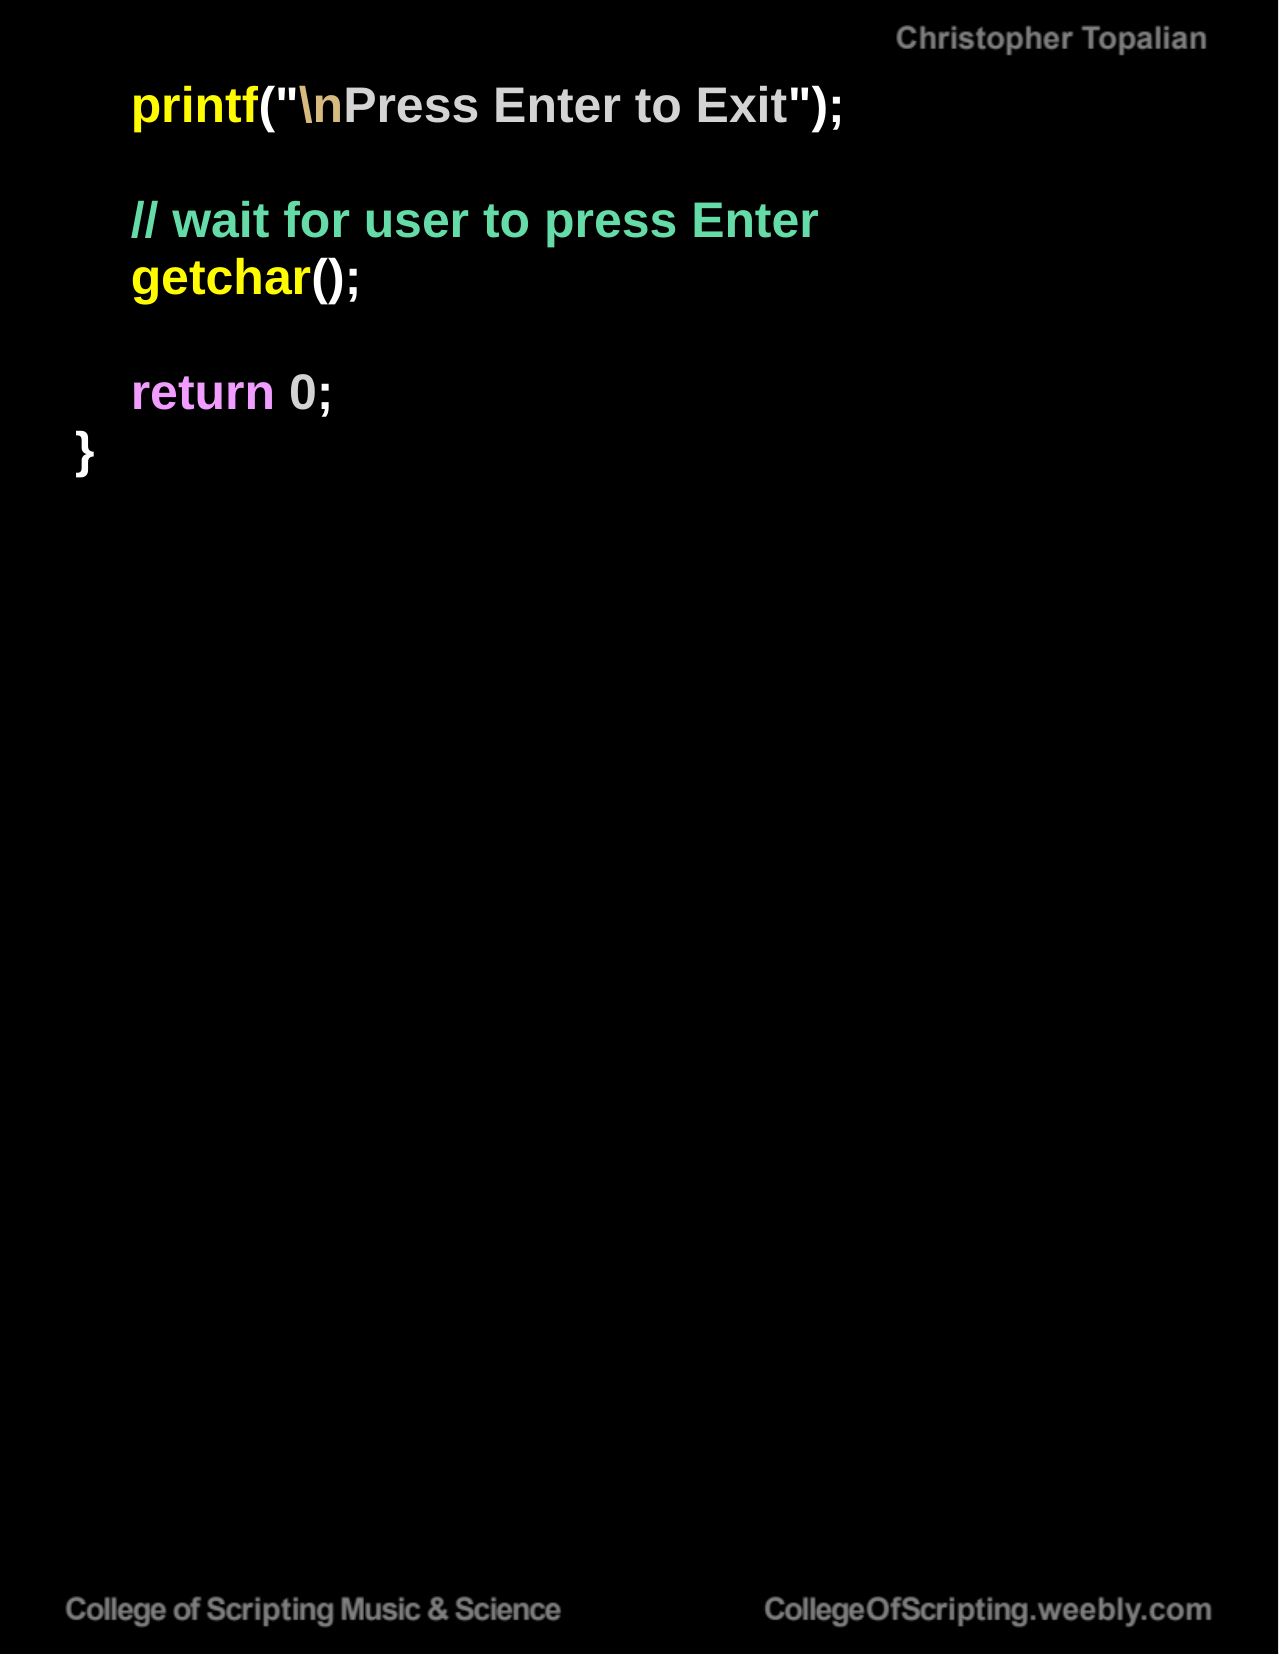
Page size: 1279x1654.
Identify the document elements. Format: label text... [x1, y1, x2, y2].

text return 0; [75, 362, 1203, 420]
text } [75, 420, 1203, 477]
text printf("\nPress Enter to Exit"); [75, 75, 1203, 132]
text // wait for user to press Enter [75, 190, 1203, 247]
text getchar(); [75, 247, 1203, 305]
